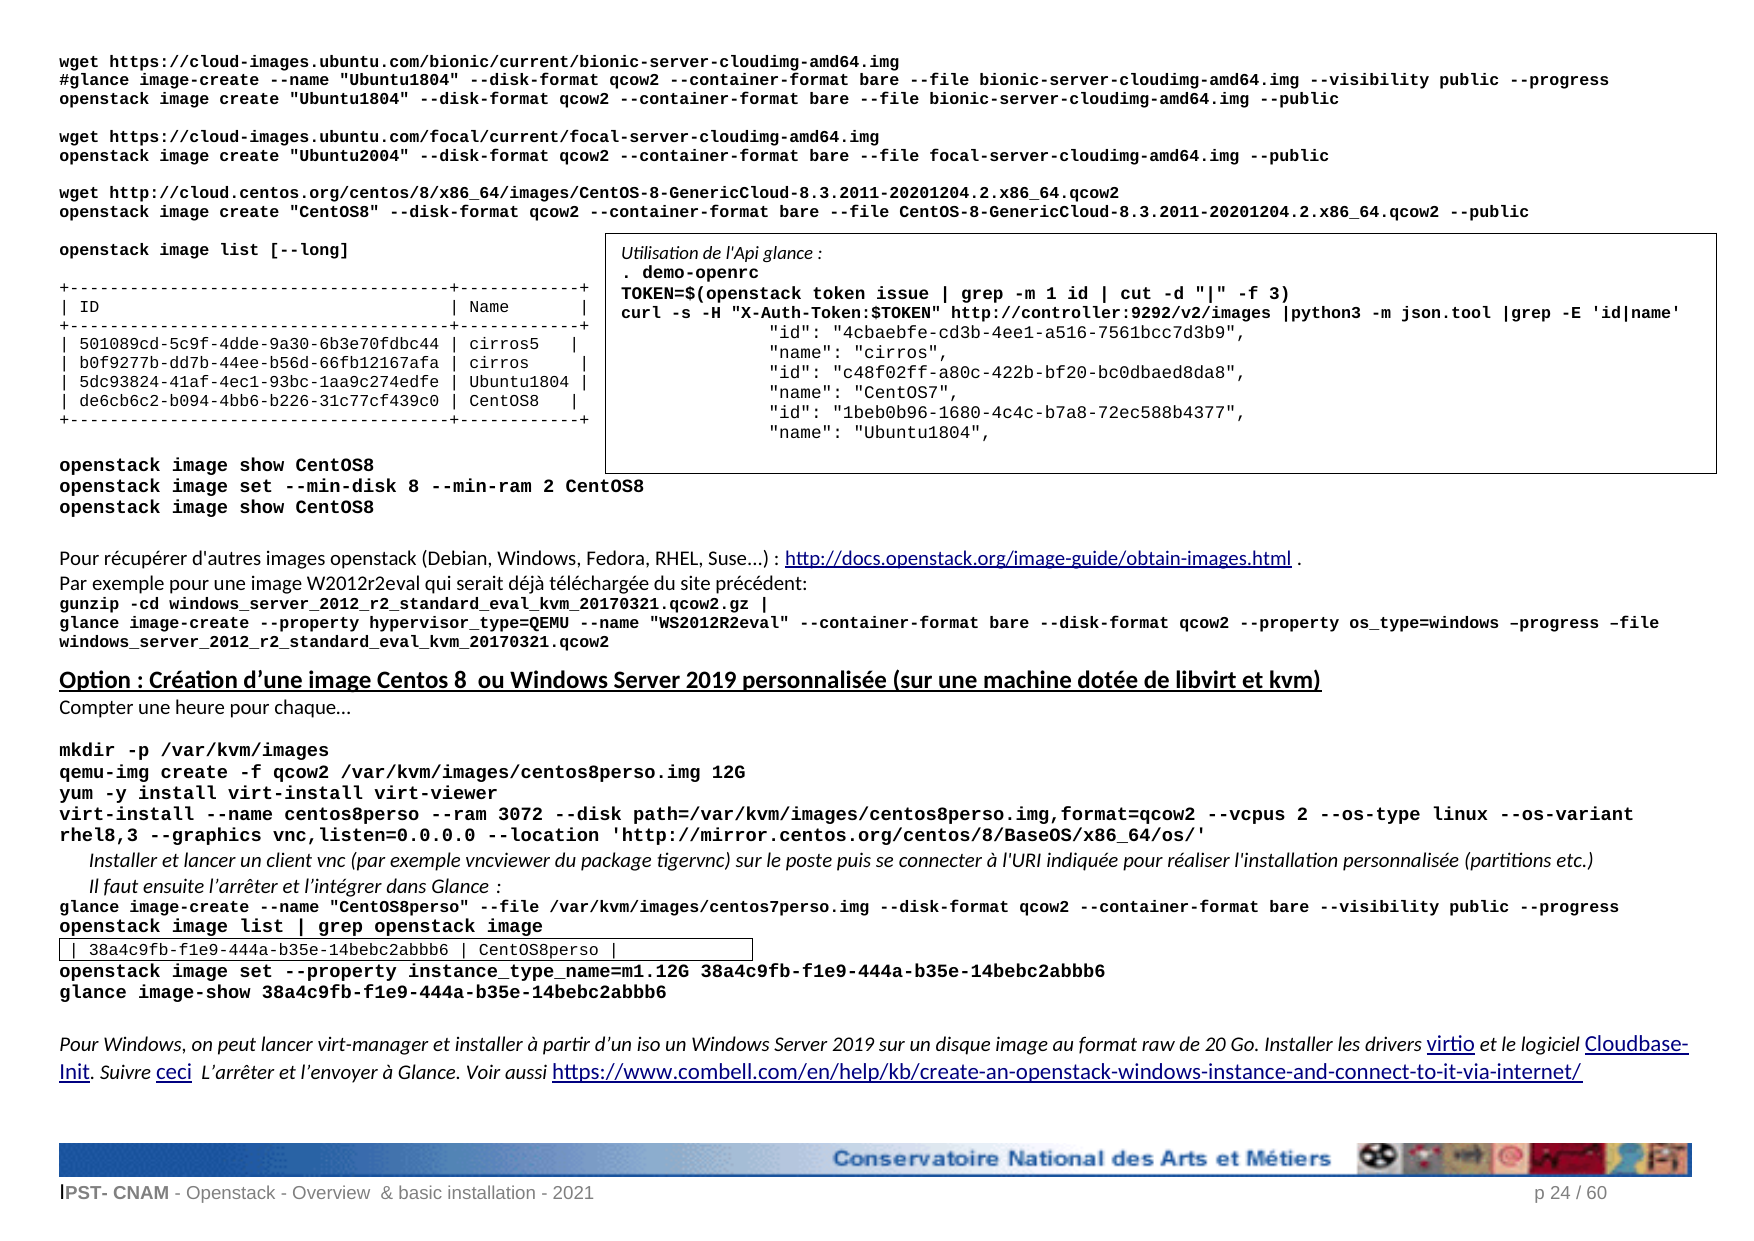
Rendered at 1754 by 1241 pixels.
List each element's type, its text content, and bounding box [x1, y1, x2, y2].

text Pour Windows, on peut lancer virt-manager et installer à partir d’un iso un Windows Server 2019 sur un disque image au format raw de 20 Go. Installer les drivers virtio et le logiciel Cloudbase-Init. Suivre ceci L’arrêter et l’envoyer à Glance. Voir aussi https://www.combell.com/en/help/kb/create-an-openstack-windows-instance-and-connect-to-it-via-internet/ [59, 1029, 1695, 1085]
text gunzip -cd windows_server_2012_r2_standard_eval_kvm_20170321.qcow2.gz | [59, 596, 1695, 614]
text Installer et lancer un client vnc (par exemple vncviewer du package tigervnc) sur le poste puis se connecter à l'URI indiquée pour réaliser l'installation personnalisée (partitions etc.) [89, 847, 1695, 873]
text wget http://cloud.centos.org/centos/8/x86_64/images/CentOS-8-GenericCloud-8.3.2011-20201204.2.x86_64.qcow2 [59, 185, 1695, 204]
text | 501089cd-5c9f-4dde-9a30-6b3e70fdbc44 | cirros5 | [59, 336, 605, 355]
text mkdir -p /var/kvm/images [59, 741, 1695, 762]
text openstack image set --min-disk 8 --min-ram 2 CentOS8 [59, 477, 1695, 498]
text "id": "4cbaebfe-cd3b-4ee1-a516-7561bcc7d3b9", [621, 323, 1701, 343]
text Option : Création d’une image Centos 8 ou Windows Server 2019 personnalisée (sur une machine dotée de libvirt et kvm) [59, 664, 1695, 694]
text "name": "cirros", [694, 343, 1701, 363]
text openstack image create "CentOS8" --disk-format qcow2 --container-format bare --file CentOS-8-GenericCloud-8.3.2011-20201204.2.x86_64.qcow2 --public [59, 204, 1695, 223]
text +--------------------------------------+------------+ [59, 279, 605, 298]
text +--------------------------------------+------------+ [59, 317, 605, 336]
text Par exemple pour une image W2012r2eval qui serait déjà téléchargée du site précédent: [59, 570, 1695, 596]
text qemu-img create -f qcow2 /var/kvm/images/centos8perso.img 12G [59, 762, 1695, 784]
text openstack image list | grep openstack image [59, 917, 1695, 938]
text glance image-create --name "CentOS8perso" --file /var/kvm/images/centos7perso.img --disk-format qcow2 --container-format bare --visibility public --progress [59, 898, 1695, 917]
text +--------------------------------------+------------+ [59, 411, 605, 430]
text Pour récupérer d'autres images openstack (Debian, Windows, Fedora, RHEL, Suse...) : http://docs.openstack.org/image-guide/obtain-images.html . [59, 545, 1695, 570]
text "name": "CentOS7", [694, 383, 1701, 404]
text | 5dc93824-41af-4ec1-93bc-1aa9c274edfe | Ubuntu1804 | [59, 374, 605, 392]
text | 38a4c9fb-f1e9-444a-b35e-14bebc2abbb6 | CentOS8perso | [60, 939, 752, 960]
text curl -s -H "X-Auth-Token:$TOKEN" http://controller:9292/v2/images |python3 -m json.tool |grep -E 'id|name' [621, 304, 1701, 323]
text openstack image show CentOS8 [59, 456, 1695, 477]
text openstack image set --property instance_type_name=m1.12G 38a4c9fb-f1e9-444a-b35e-14bebc2abbb6 [59, 961, 1695, 983]
text "id": "c48f02ff-a80c-422b-bf20-bc0dbaed8da8", [694, 363, 1701, 383]
text Il faut ensuite l’arrêter et l’intégrer dans Glance : [89, 873, 1695, 898]
text | b0f9277b-dd7b-44ee-b56d-66fb12167afa | cirros | [59, 355, 605, 374]
text openstack image list [--long] [59, 242, 605, 261]
text openstack image create "Ubuntu1804" --disk-format qcow2 --container-format bare --file bionic-server-cloudimg-amd64.img --public [59, 91, 1695, 110]
text yum -y install virt-install virt-viewer [59, 784, 1695, 805]
text Compter une heure pour chaque… [59, 694, 1695, 720]
text wget https://cloud-images.ubuntu.com/bionic/current/bionic-server-cloudimg-amd64.img [59, 53, 1695, 72]
text Utilisation de l'Api glance : [621, 241, 1701, 264]
text | ID | Name | [59, 298, 605, 317]
text | de6cb6c2-b094-4bb6-b226-31c77cf439c0 | CentOS8 | [59, 392, 605, 411]
text "name": "Ubuntu1804", [694, 424, 1701, 444]
text "id": "1beb0b96-1680-4c4c-b7a8-72ec588b4377", [694, 404, 1701, 424]
text virt-install --name centos8perso --ram 3072 --disk path=/var/kvm/images/centos8perso.img,format=qcow2 --vcpus 2 --os-type linux --os-variant rhel8,3 --graphics vnc,listen=0.0.0.0 --location 'http://mirror.centos.org/centos/8/BaseOS/x86_64/os/' [59, 805, 1695, 847]
text #glance image-create --name "Ubuntu1804" --disk-format qcow2 --container-format bare --file bionic-server-cloudimg-amd64.img --visibility public --progress [59, 72, 1695, 91]
text openstack image create "Ubuntu2004" --disk-format qcow2 --container-format bare --file focal-server-cloudimg-amd64.img --public [59, 147, 1695, 166]
text glance image-create --property hypervisor_type=QEMU --name "WS2012R2eval" --container-format bare --disk-format qcow2 --property os_type=windows –progress –file windows_server_2012_r2_standard_eval_kvm_20170321.qcow2 [59, 614, 1695, 652]
text openstack image show CentOS8 [59, 498, 1695, 519]
text . demo-openrc [621, 264, 1701, 284]
text TOKEN=$(openstack token issue | grep -m 1 id | cut -d "|" -f 3) [621, 284, 1701, 304]
text glance image-show 38a4c9fb-f1e9-444a-b35e-14bebc2abbb6 [59, 983, 1695, 1004]
text wget https://cloud-images.ubuntu.com/focal/current/focal-server-cloudimg-amd64.img [59, 128, 1695, 147]
